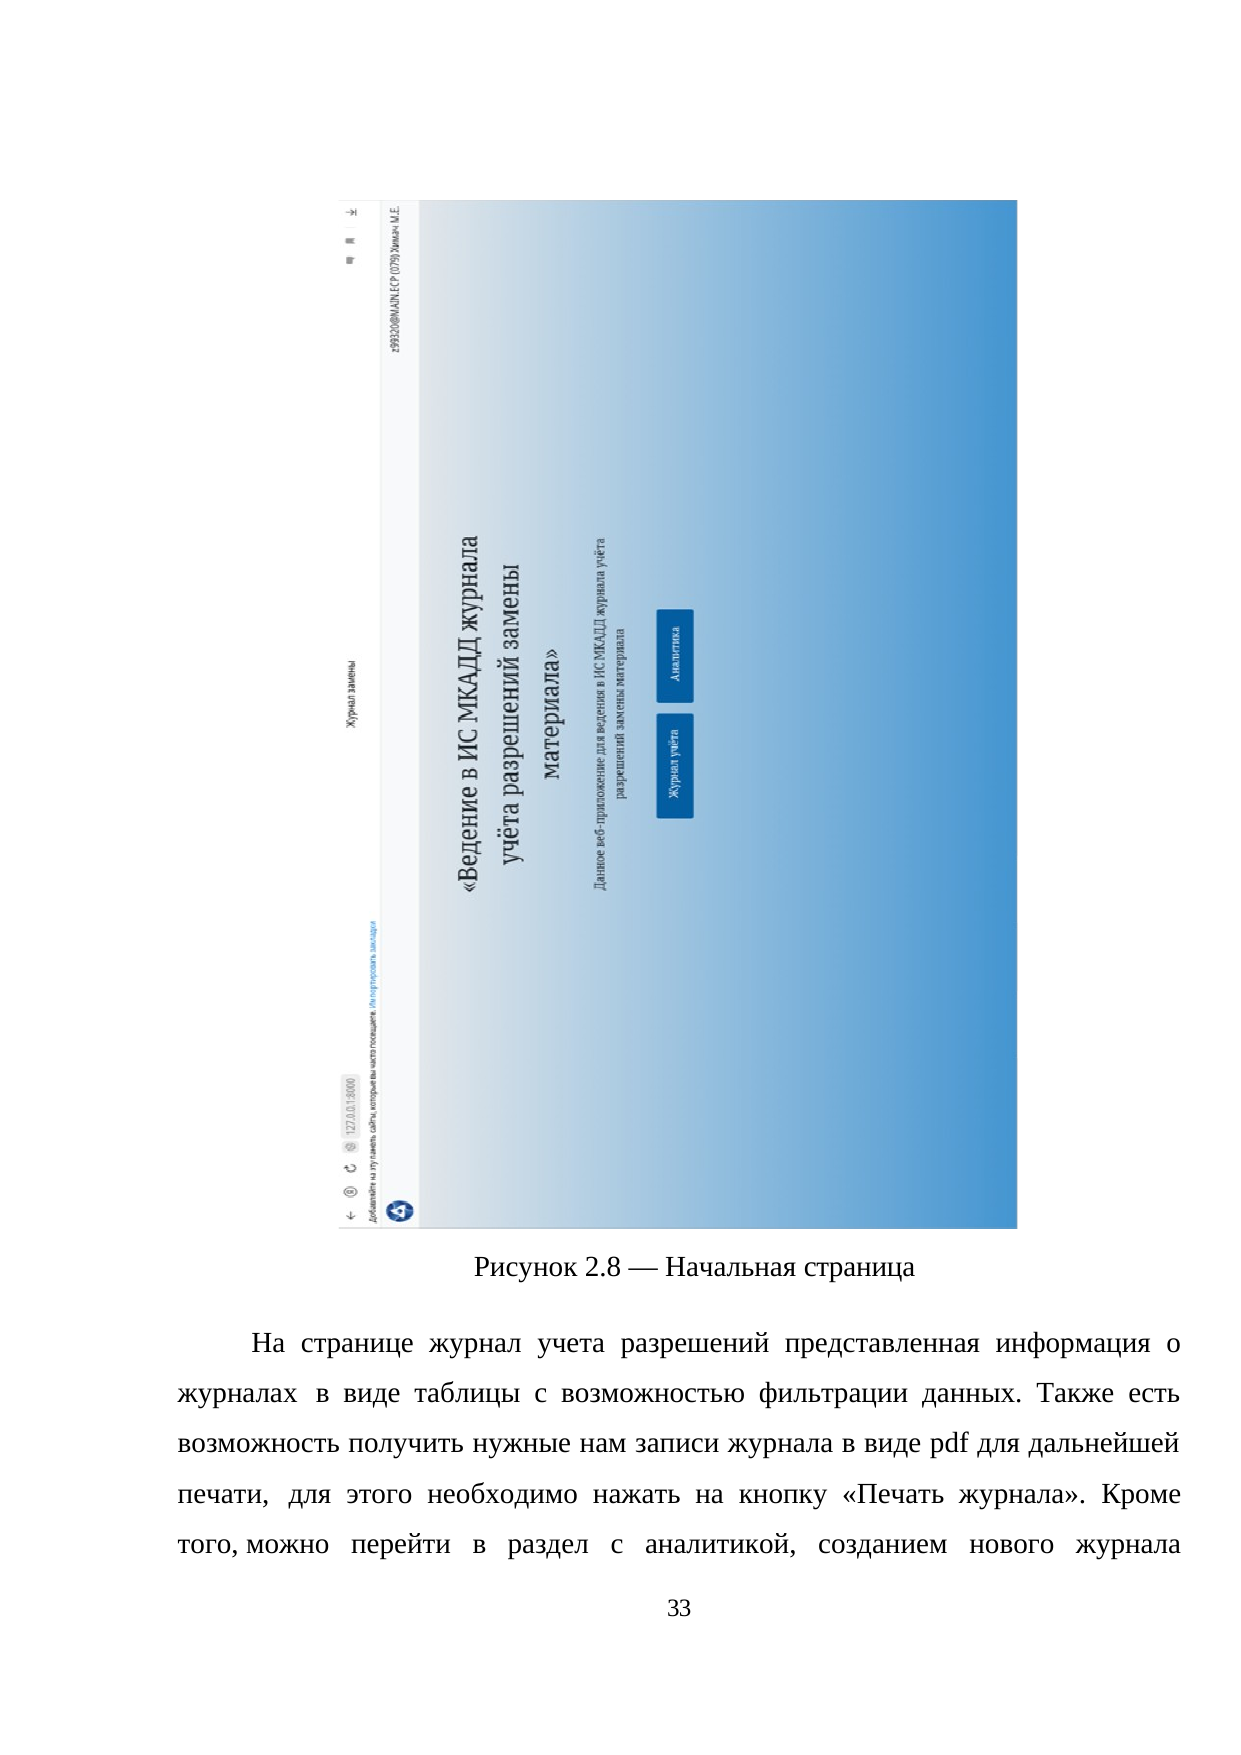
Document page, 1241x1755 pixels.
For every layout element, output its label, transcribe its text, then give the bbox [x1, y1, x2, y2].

text На странице журнал учета разрешений представленная информация о журналах в виде таблицы с возможностью фильтрации данных. Также есть возможность получить нужные нам записи журнала в виде pdf для дальнейшей печати, для этого необходимо нажать на кнопку «Печать журнала». Кроме того, можно перейти в раздел с аналитикой, созданием нового журнала [177, 1325, 1181, 1559]
picture [338, 200, 1018, 1229]
text Рисунок 2.8 — Начальная страница [148, 1249, 1241, 1283]
